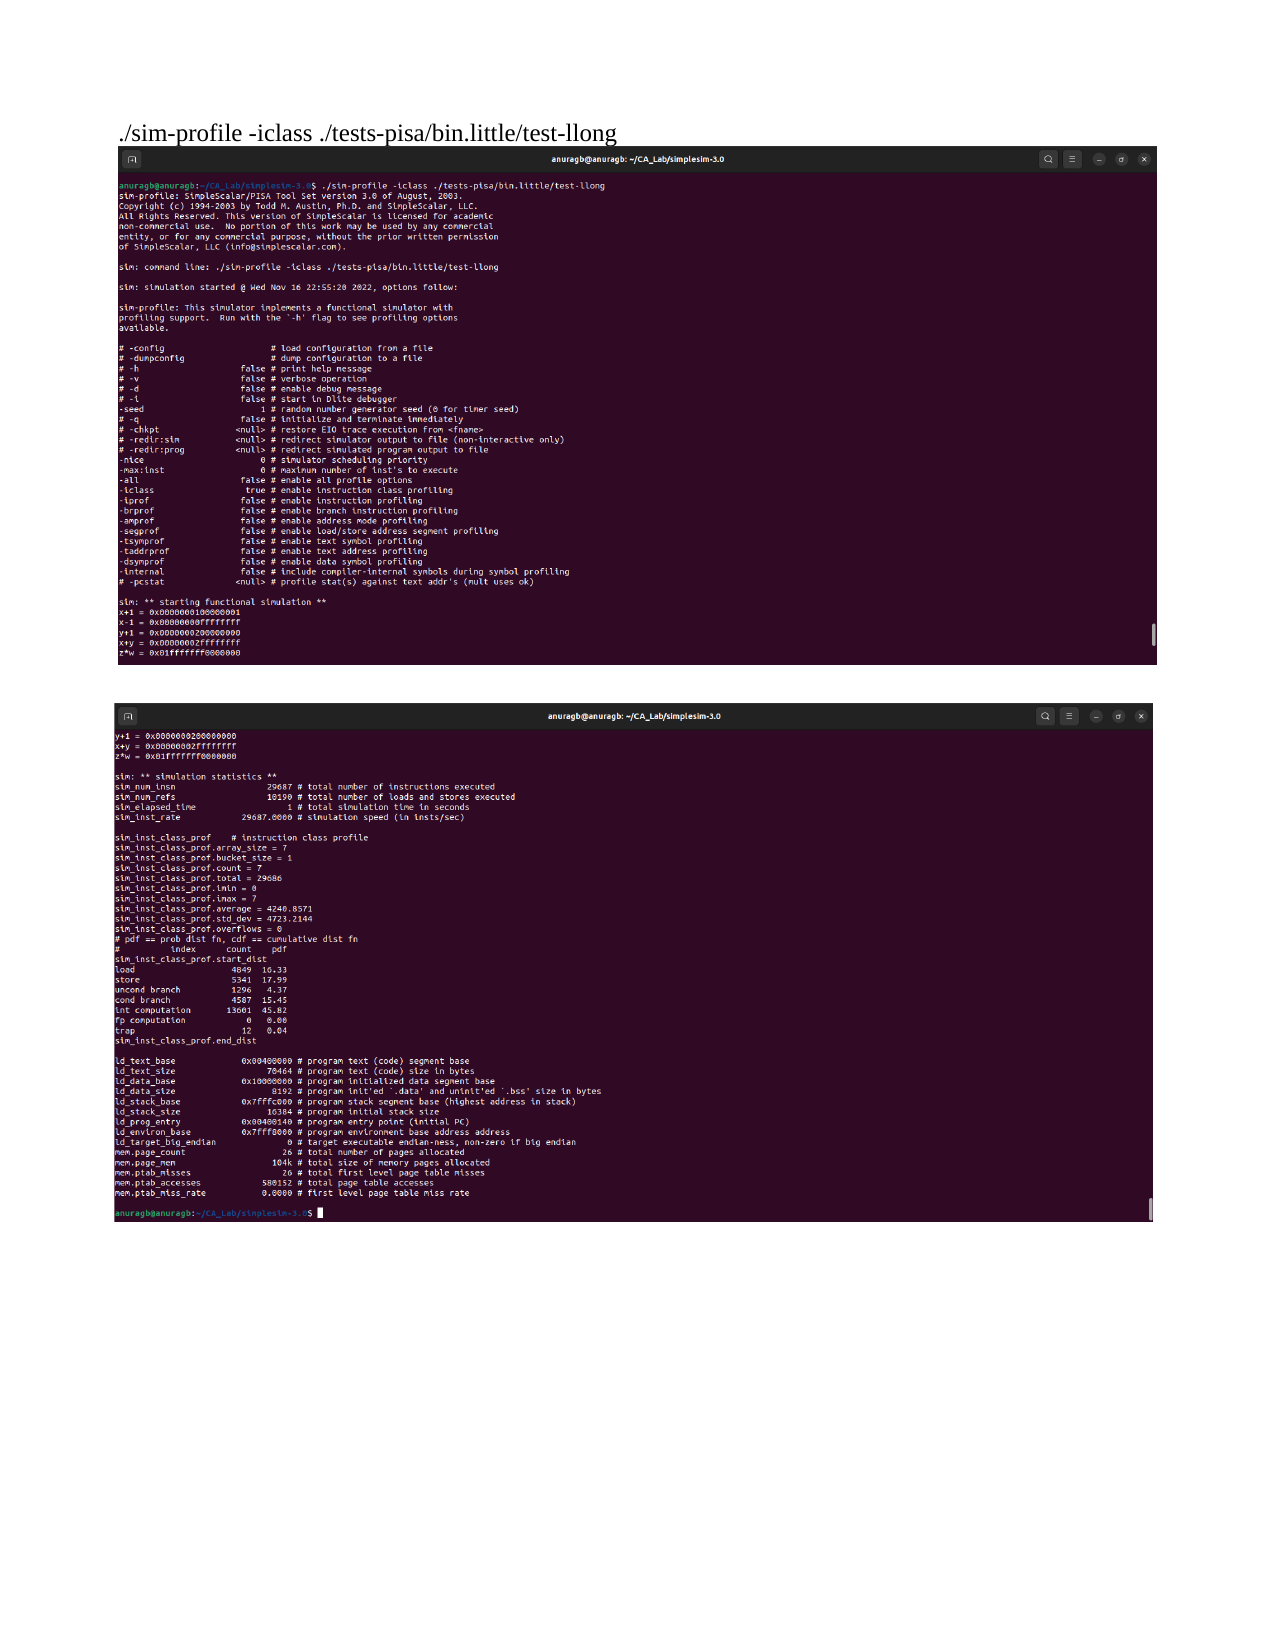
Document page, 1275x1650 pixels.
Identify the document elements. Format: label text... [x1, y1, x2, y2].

picture [114, 703, 1153, 1222]
picture [118, 146, 1157, 665]
text ./sim-profile -iclass ./tests-pisa/bin.little/test-llong [118, 118, 1157, 146]
